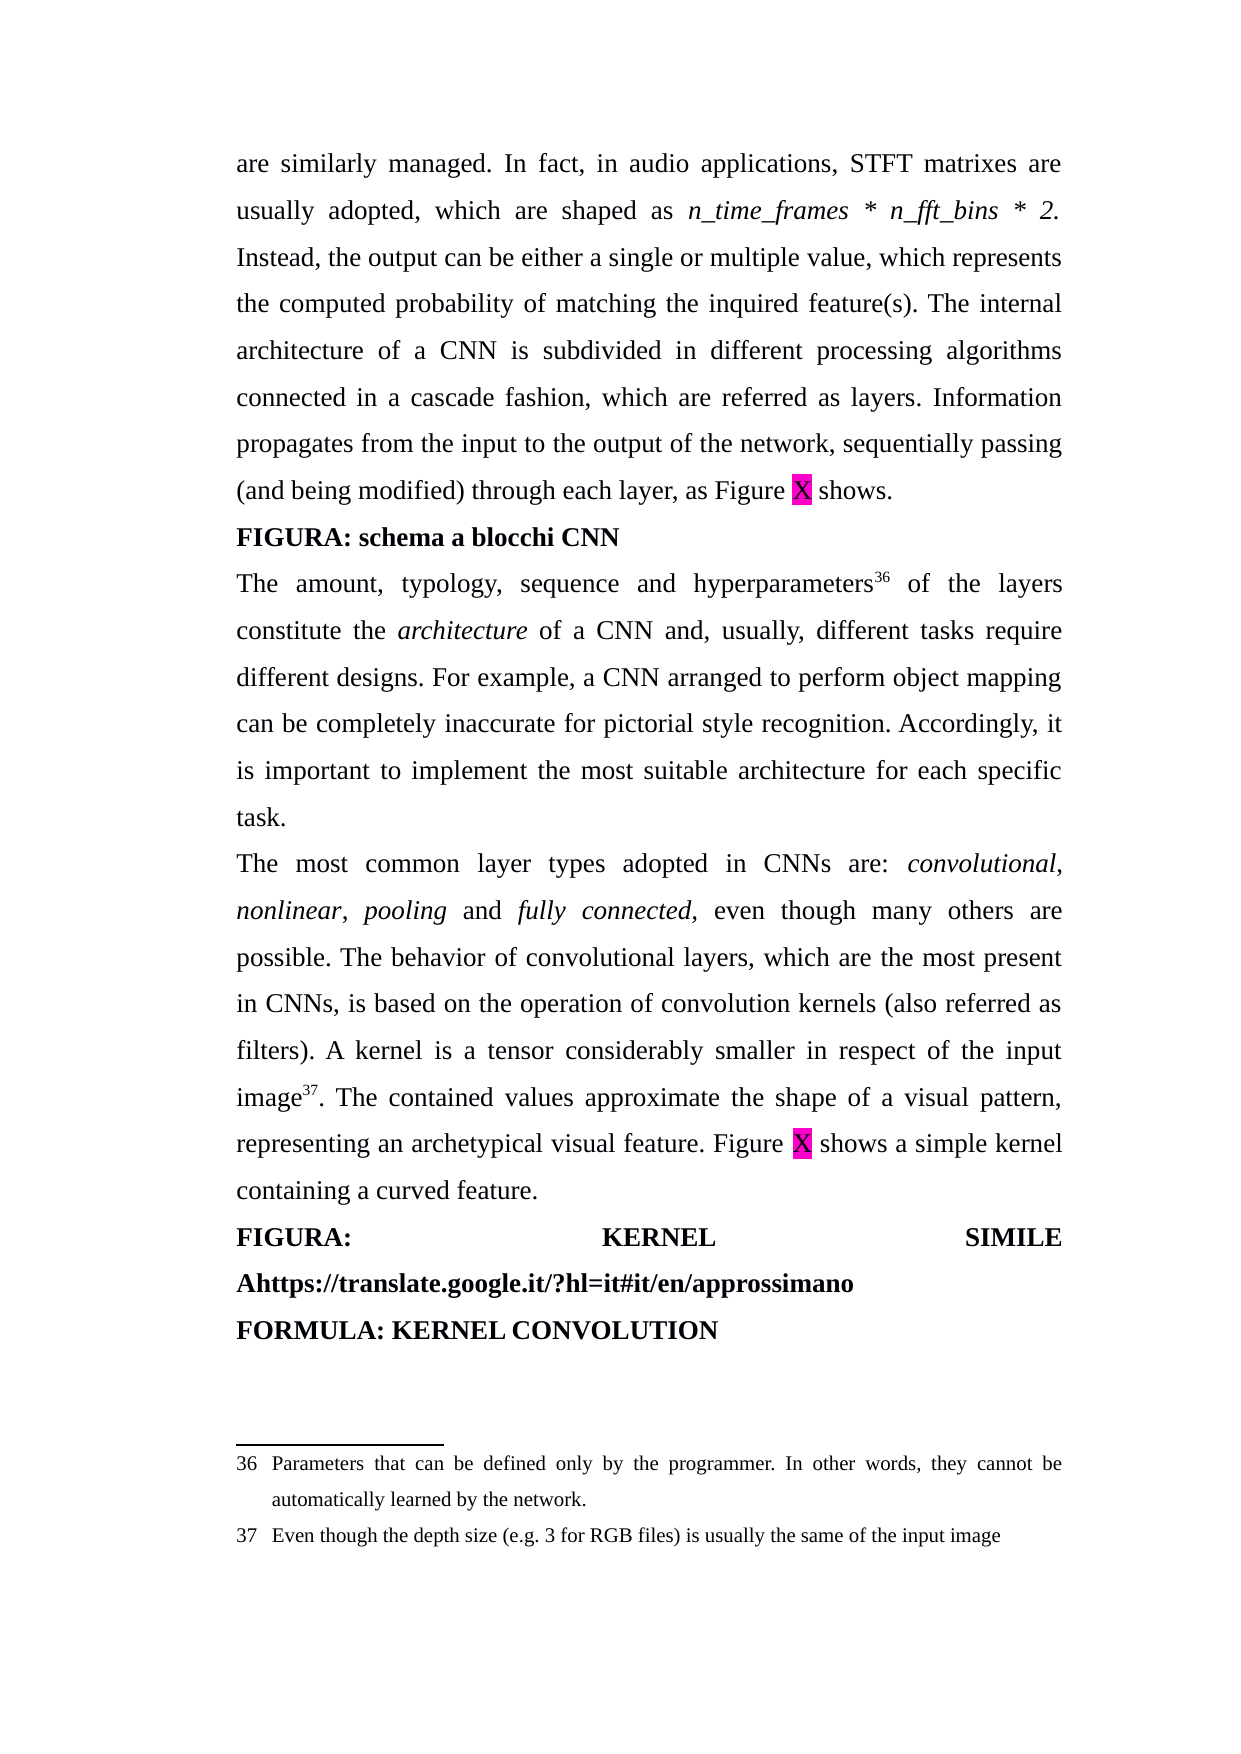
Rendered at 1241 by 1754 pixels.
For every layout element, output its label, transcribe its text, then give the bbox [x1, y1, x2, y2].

text The amount, typology, sequence and hyperparameters of the layers constitute the architecture of a CNN and, usually, different tasks require different designs. For example, a CNN arranged to perform object mapping can be completely inaccurate for pictorial style recognition. Accordingly, it is important to implement the most suitable architecture for each specific task. [236, 568, 1063, 832]
text FIGURA: schema a blocchi CNN [236, 521, 1063, 552]
text The most common layer types adopted in CNNs are: convolutional, nonlinear, pooling and fully connected, even though many others are possible. The behavior of convolutional layers, which are the most present in CNNs, is based on the operation of convolution kernels (also referred as filters). A kernel is a tensor considerably smaller in respect of the input image. The contained values approximate the shape of a visual pattern, representing an archetypical visual feature. Figure X shows a simple kernel containing a curved feature. [236, 848, 1063, 1205]
text FIGURA: KERNEL SIMILE Ahttps://translate.google.it/?hl=it#it/en/approssimano [236, 1221, 1063, 1299]
text FORMULA: KERNEL CONVOLUTION [236, 1314, 1063, 1345]
text Parameters that can be defined only by the programmer. In other words, they cannot be automatically learned by the network. [236, 1451, 1063, 1511]
text are similarly managed. In fact, in audio applications, STFT matrixes are usually adopted, which are shaped as n_time_frames * n_fft_bins * 2. Instead, the output can be either a single or multiple value, which represents the computed probability of matching the inquired feature(s). The internal architecture of a CNN is subdivided in different processing algorithms connected in a cascade fashion, which are referred as layers. Information propagates from the input to the output of the network, sequentially passing (and being modified) through each layer, as Figure X shows. [236, 148, 1063, 505]
text Even though the depth size (e.g. 3 for RGB files) is usually the same of the input image [236, 1523, 1063, 1547]
